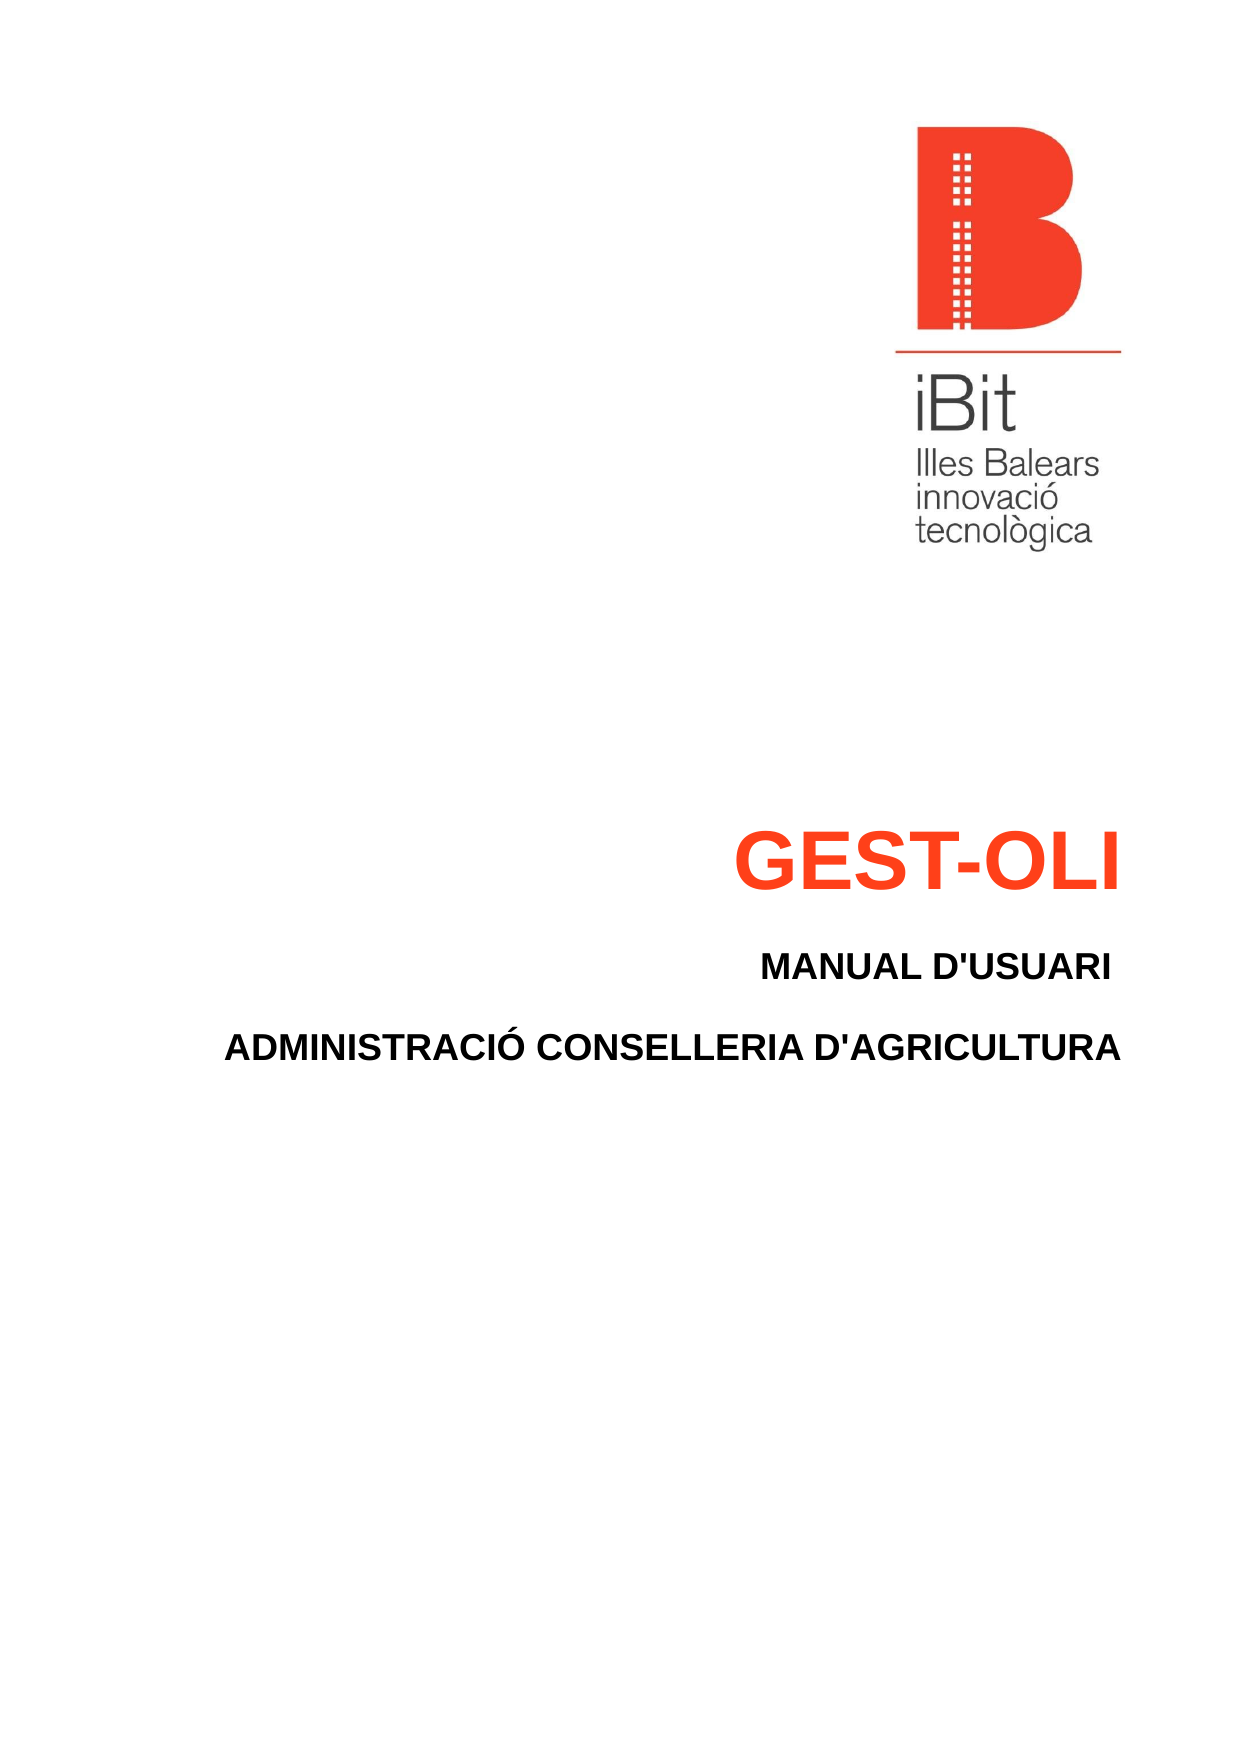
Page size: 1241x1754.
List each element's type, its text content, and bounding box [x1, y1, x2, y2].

title GEST-OLI [118, 811, 1122, 907]
subtitle MANUAL D'USUARI [118, 944, 1122, 988]
picture [893, 121, 1125, 557]
subtitle ADMINISTRACIÓ CONSELLERIA D'AGRICULTURA [118, 1025, 1122, 1068]
